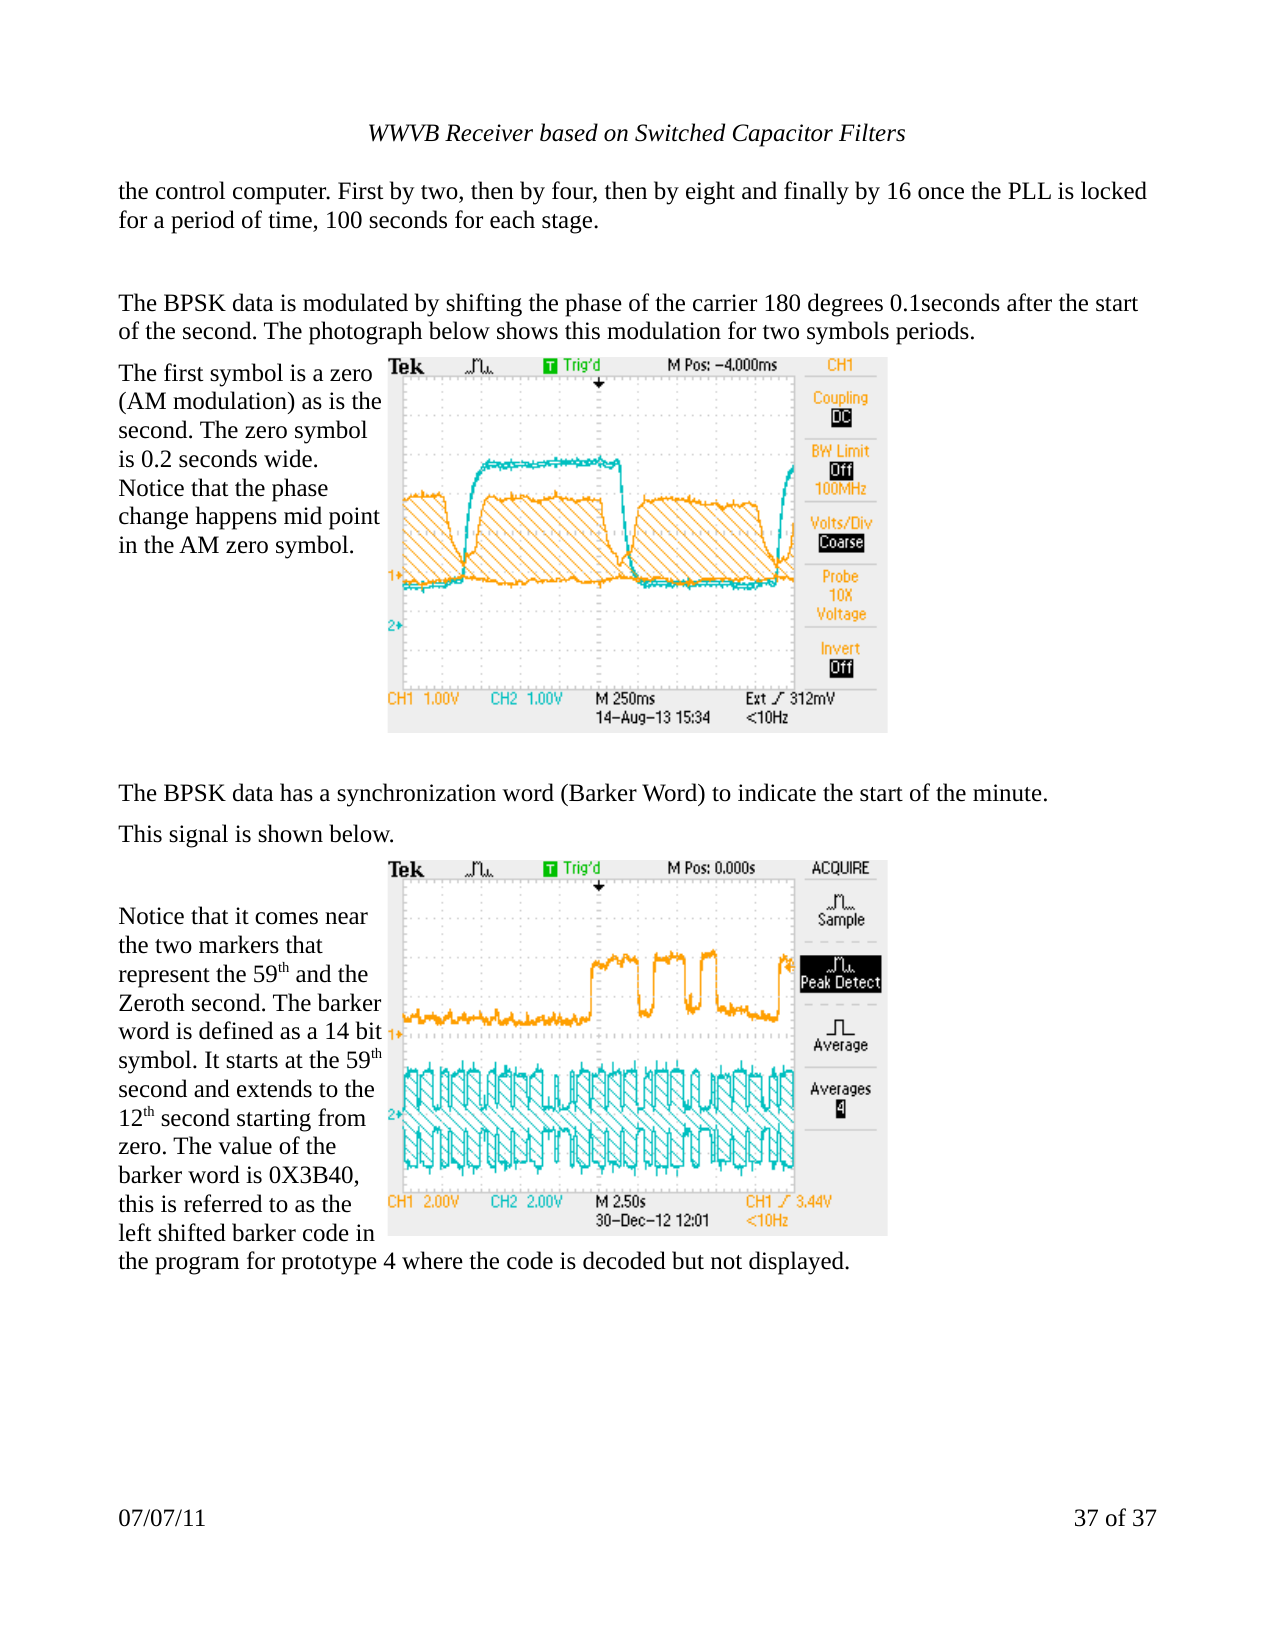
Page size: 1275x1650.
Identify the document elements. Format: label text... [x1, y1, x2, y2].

picture [387, 860, 888, 1236]
picture [387, 357, 888, 733]
text This signal is shown below. [118, 819, 1157, 848]
text The BPSK data has a synchronization word (Barker Word) to indicate the start of the minute. [118, 778, 1157, 806]
text The first symbol is a zero (AM modulation) as is the second. The zero symbol is 0.2 seconds wide. Notice that the phase change happens mid point in the AM zero symbol. [118, 358, 387, 559]
text the control computer. First by two, then by four, then by eight and finally by 16 once the PLL is locked for a period of time, 100 seconds for each stage. [118, 176, 1157, 234]
text Notice that it comes near the two markers that represent the 59th and the Zeroth second. The barker word is defined as a 14 bit symbol. It starts at the 59th second and extends to the 12th second starting from zero. The value of the barker word is 0X3B40, this is referred to as the left shifted barker code in the program for prototype 4 where the code is decoded but not displayed. [118, 901, 1157, 1275]
text The BPSK data is modulated by shifting the phase of the carrier 180 degrees 0.1seconds after the start of the second. The photograph below shows this modulation for two symbols periods. [118, 288, 1157, 345]
text [888, 358, 1157, 559]
